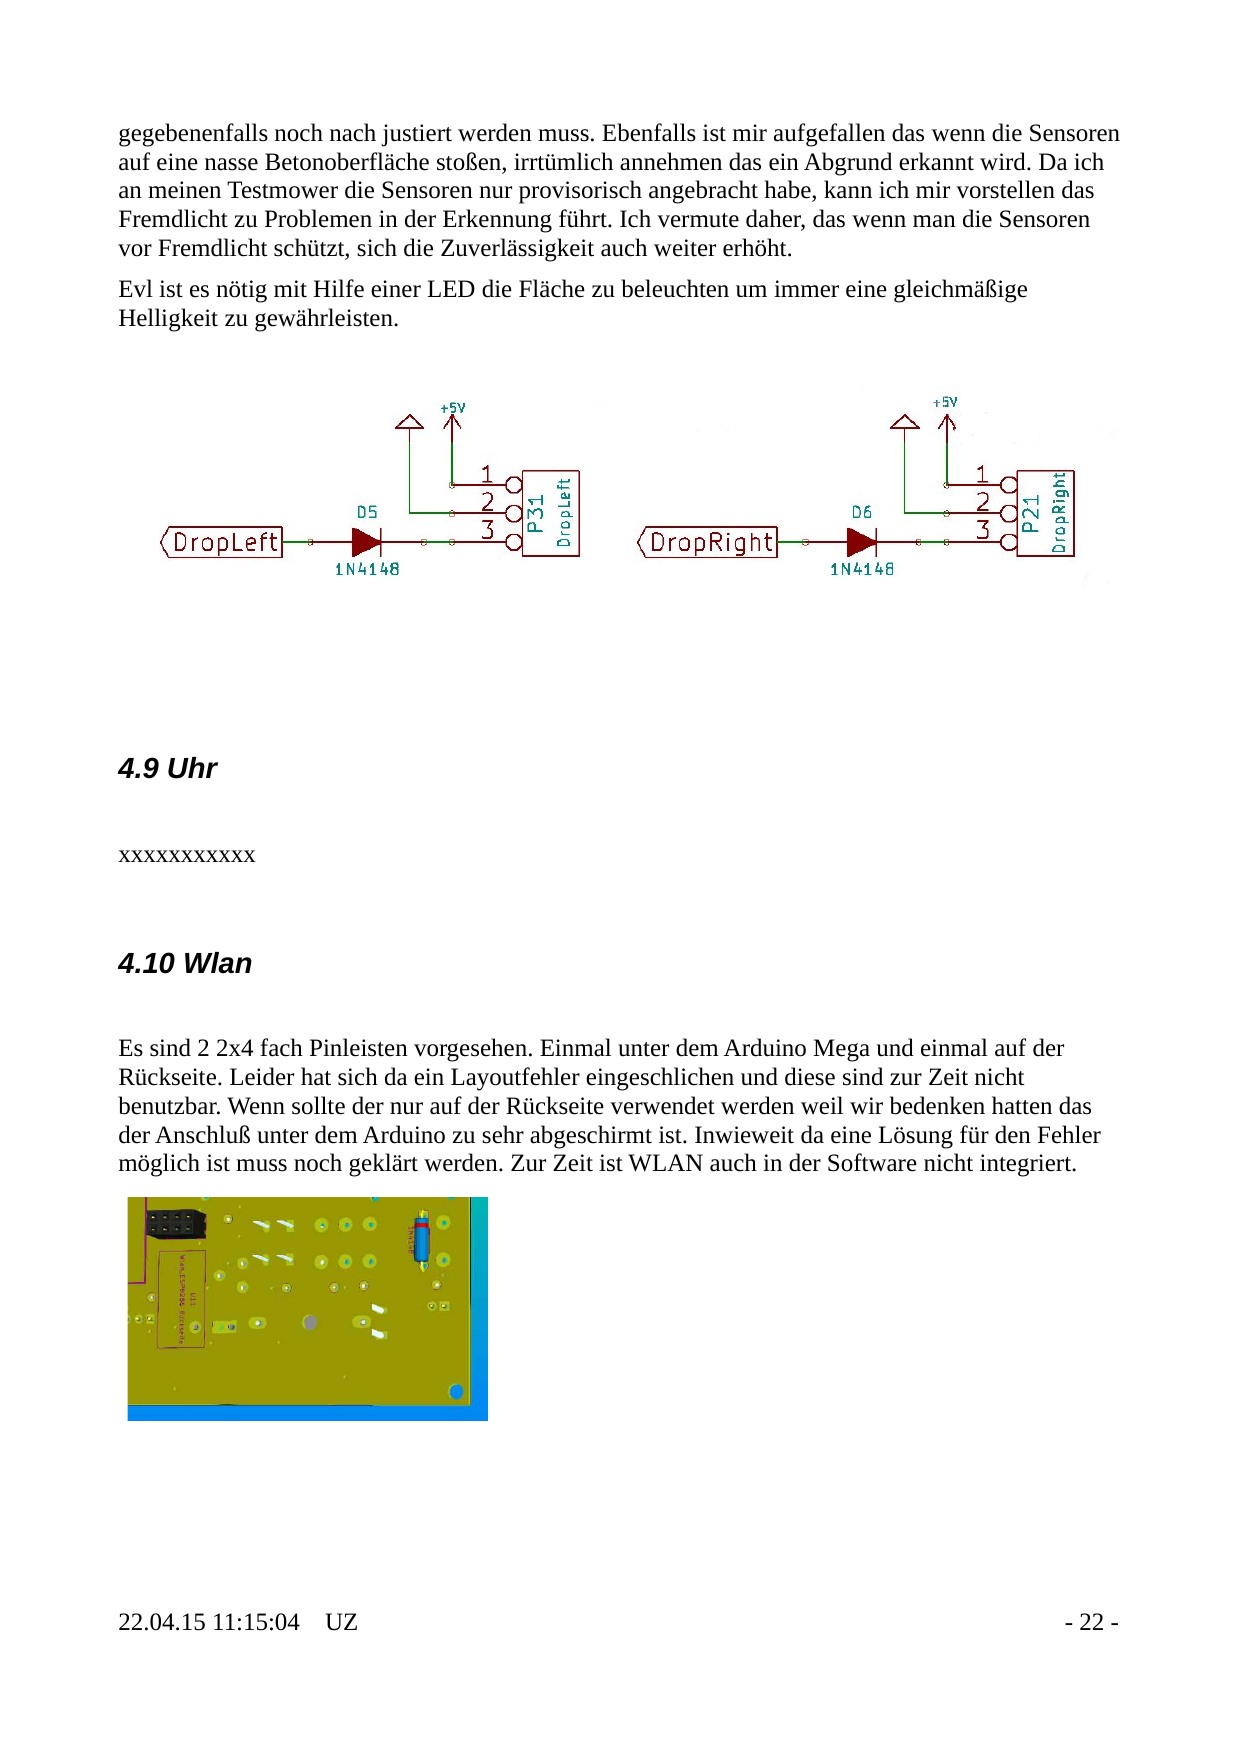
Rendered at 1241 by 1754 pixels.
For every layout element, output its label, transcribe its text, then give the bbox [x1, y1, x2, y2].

subtitle 4.10 Wlan [118, 946, 1122, 980]
picture [127, 1197, 488, 1421]
subtitle 4.9 Uhr [118, 751, 1122, 785]
text gegebenenfalls noch nach justiert werden muss. Ebenfalls ist mir aufgefallen das wenn die Sensoren auf eine nasse Betonoberfläche stoßen, irrtümlich annehmen das ein Abgrund erkannt wird. Da ich an meinen Testmower die Sensoren nur provisorisch angebracht habe, kann ich mir vorstellen das Fremdlicht zu Problemen in der Erkennung führt. Ich vermute daher, das wenn man die Sensoren vor Fremdlicht schützt, sich die Zuverlässigkeit auch weiter erhöht. [118, 118, 1122, 262]
text Es sind 2 2x4 fach Pinleisten vorgesehen. Einmal unter dem Arduino Mega und einmal auf der Rückseite. Leider hat sich da ein Layoutfehler eingeschlichen und diese sind zur Zeit nicht benutzbar. Wenn sollte der nur auf der Rückseite verwendet werden weil wir bedenken hatten das der Anschluß unter dem Arduino zu sehr abgeschirmt ist. Inwieweit da eine Lösung für den Fehler möglich ist muss noch geklärt werden. Zur Zeit ist WLAN auch in der Software nicht integriert. [118, 1033, 1122, 1177]
text xxxxxxxxxxx [118, 839, 1122, 867]
picture [118, 385, 1123, 603]
text Evl ist es nötig mit Hilfe einer LED die Fläche zu beleuchten um immer eine gleichmäßige Helligkeit zu gewährleisten. [118, 274, 1122, 332]
